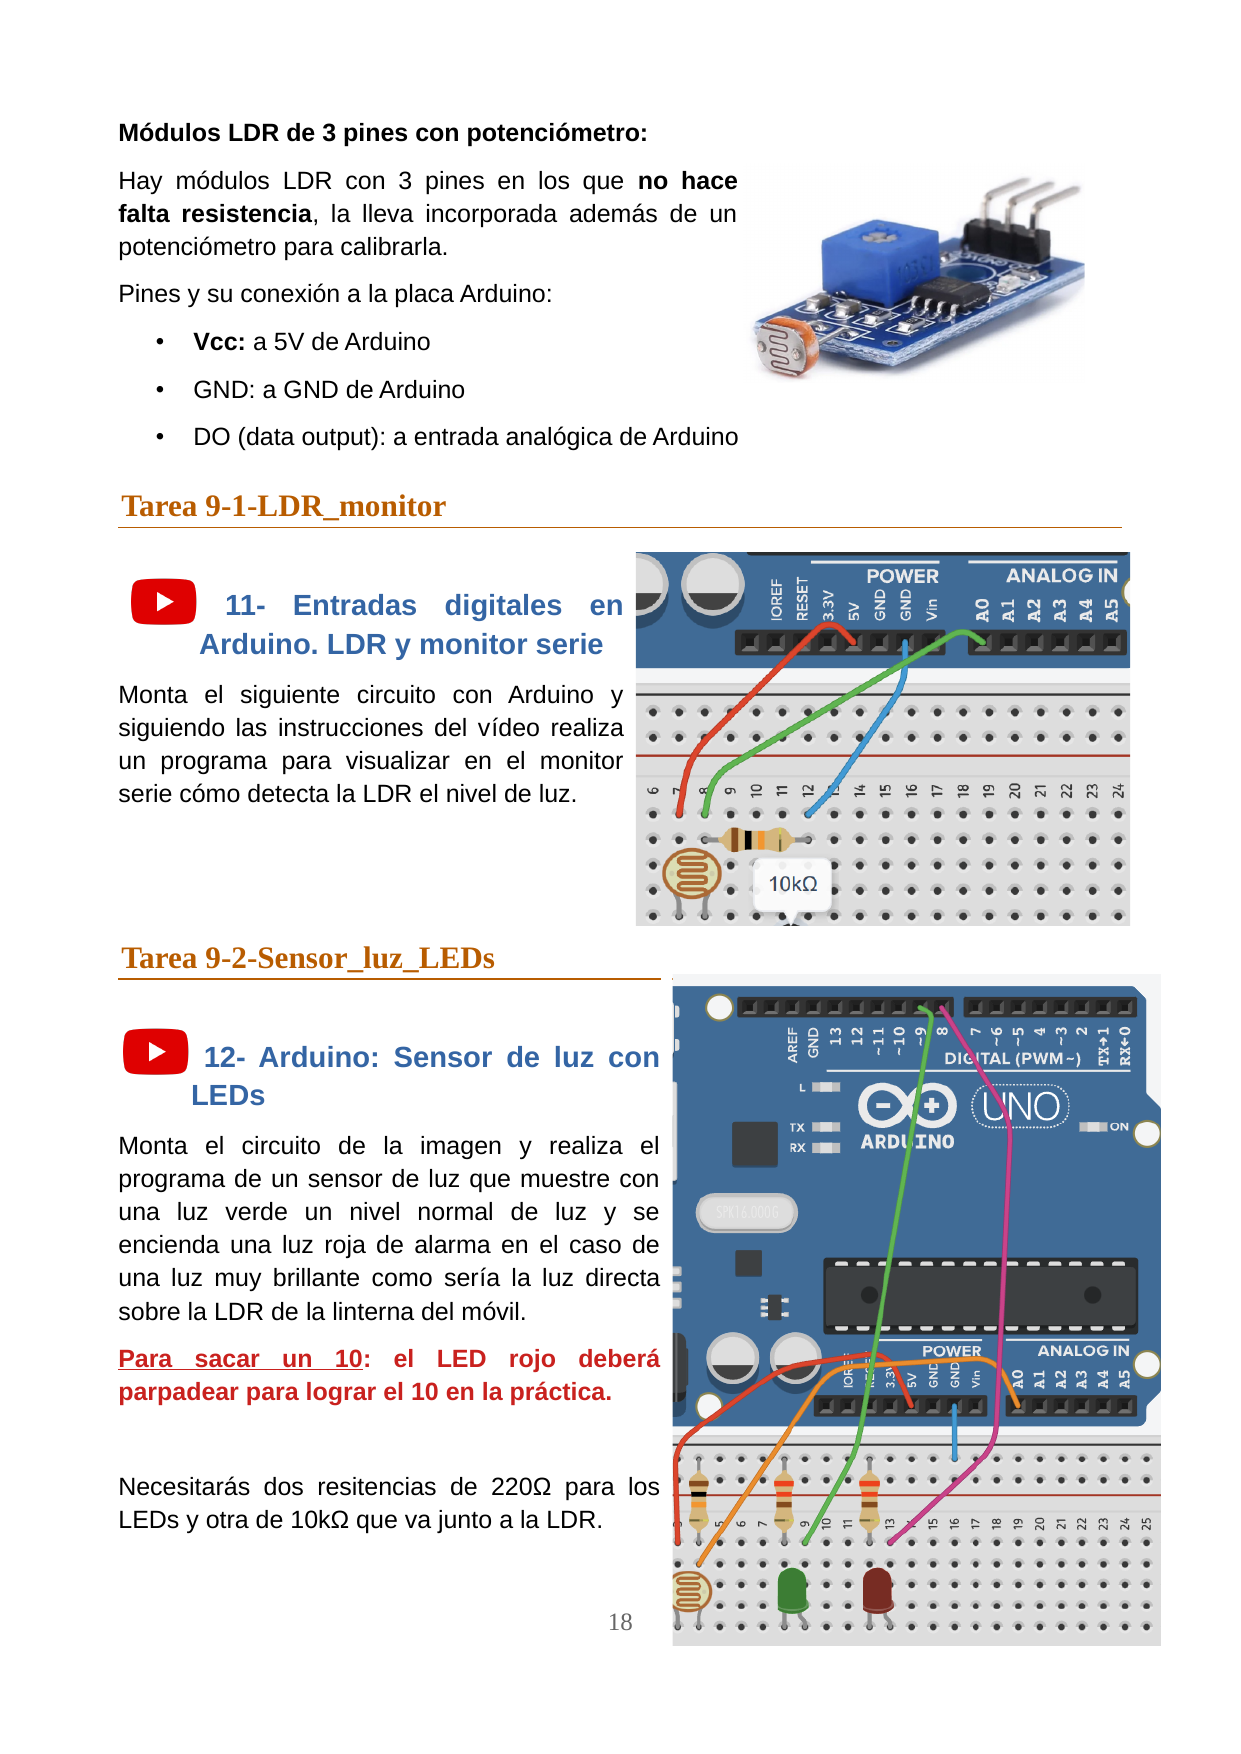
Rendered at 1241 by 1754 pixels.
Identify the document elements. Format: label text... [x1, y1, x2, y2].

text Para sacar un 10: el LED rojo deberá parpadear para lograr el 10 en la práctica. [118, 1344, 661, 1406]
text 12- Arduino: Sensor de luz con LEDs [118, 1040, 661, 1112]
list GND: a GND de Arduino [156, 375, 1122, 403]
text Pines y su conexión a la placa Arduino: [118, 279, 738, 308]
picture [635, 552, 1131, 926]
subtitle Tarea 9-2-Sensor_luz_LEDs [118, 936, 1173, 1657]
list Vcc: a 5V de Arduino [156, 327, 738, 356]
text Monta el siguiente circuito con Arduino y siguiendo las instrucciones del vídeo realiza un programa para visualizar en el monitor serie cómo detecta la LDR el nivel de luz. [118, 680, 624, 808]
list DO (data output): a entrada analógica de Arduino [156, 422, 1122, 451]
text Monta el circuito de la imagen y realiza el programa de un sensor de luz que muestre con una luz verde un nivel normal de luz y se encienda una luz roja de alarma en el caso de una luz muy brillante como sería la luz directa sobre la LDR de la linterna del móvil. [118, 1131, 661, 1325]
text 11- Entradas digitales en Arduino. LDR y monitor serie [118, 588, 624, 660]
text [1091, 279, 1122, 308]
picture [672, 974, 1161, 1646]
text Módulos LDR de 3 pines con potenciómetro: [118, 118, 1122, 147]
subtitle Tarea 9-1-LDR_monitor [118, 485, 1122, 527]
text Hay módulos LDR con 3 pines en los que no hace falta resistencia, la lleva incorporada además de un potenciómetro para calibrarla. [118, 157, 1122, 389]
list [1091, 327, 1122, 356]
text Necesitarás dos resitencias de 220Ω para los LEDs y otra de 10kΩ que va junto a la LDR. [118, 1472, 661, 1534]
picture [743, 163, 1085, 383]
